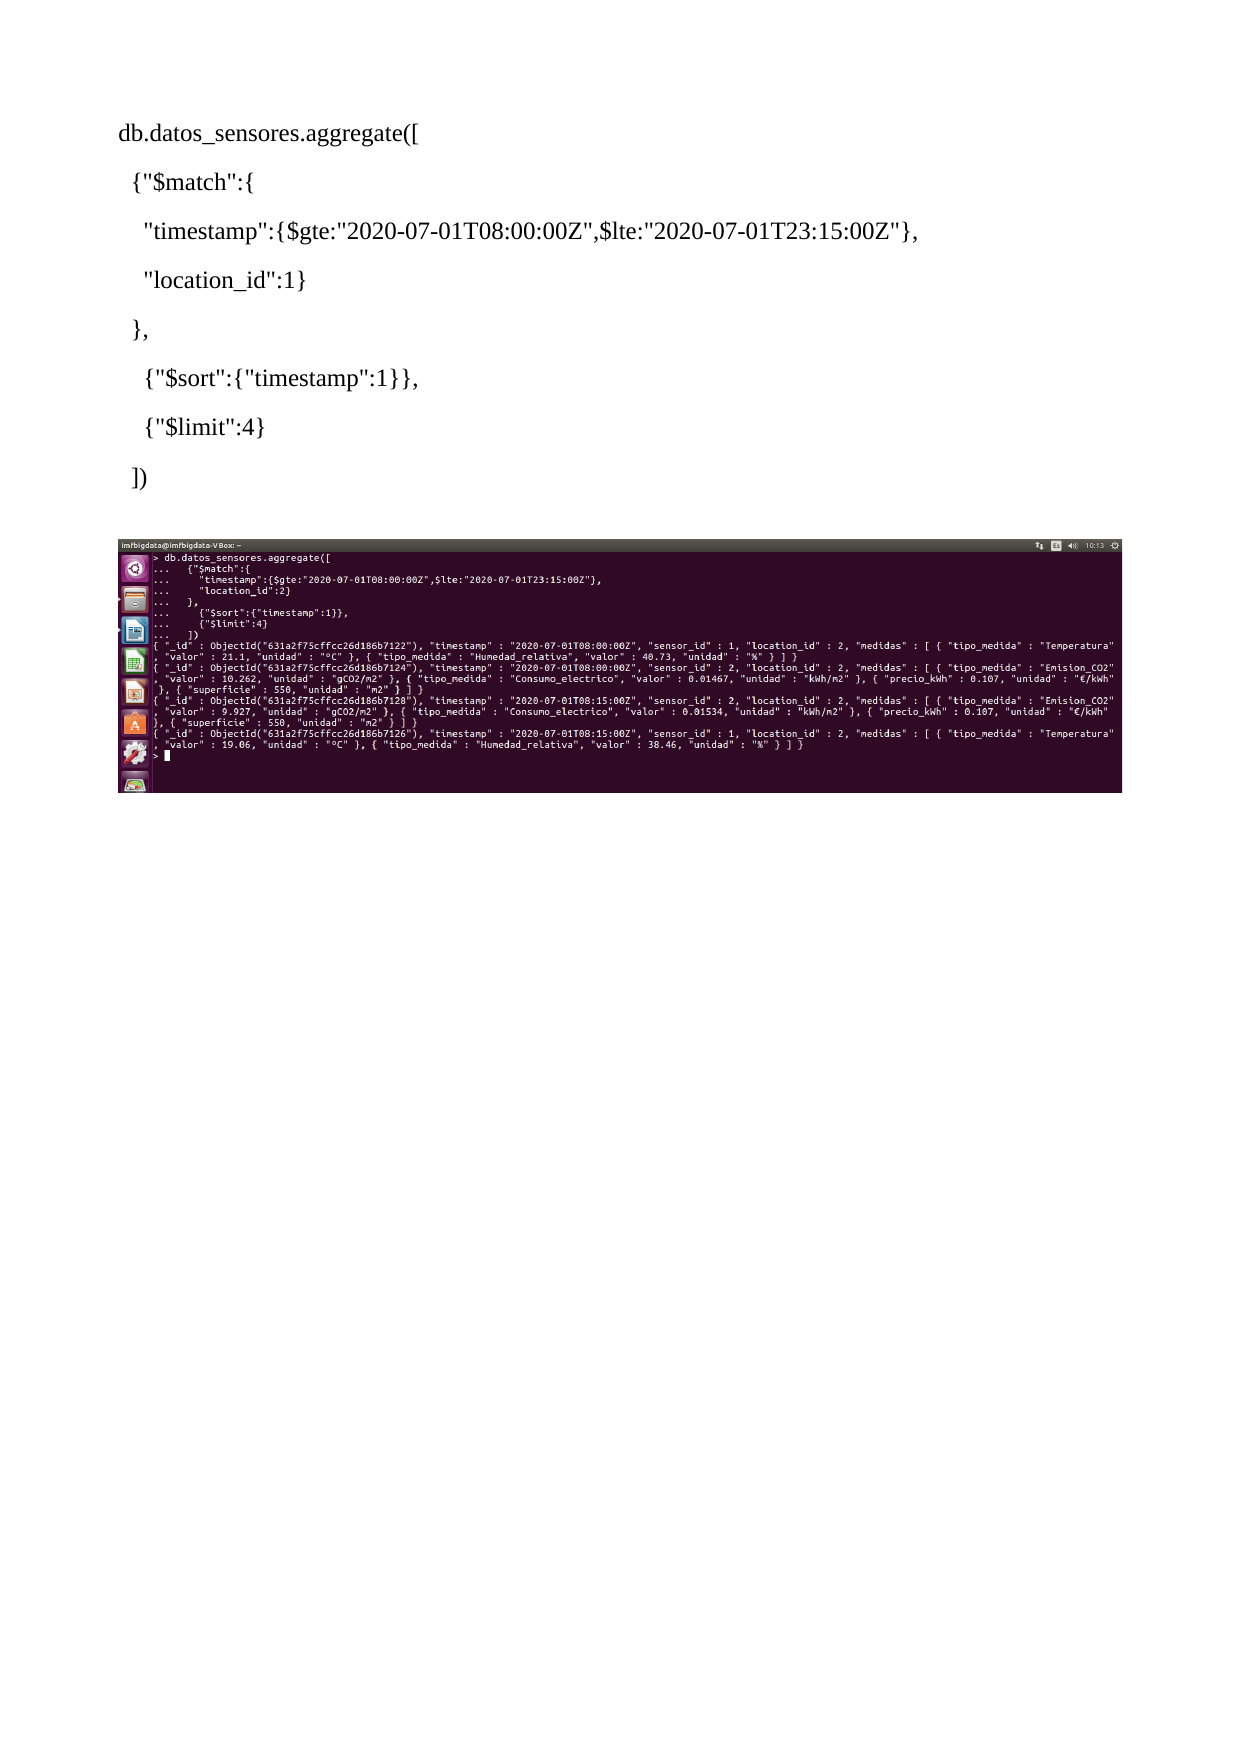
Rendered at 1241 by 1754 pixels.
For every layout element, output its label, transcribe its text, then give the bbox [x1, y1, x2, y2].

text {"$match":{ [118, 167, 1122, 196]
text }, [118, 314, 1122, 343]
text "location_id":1} [118, 265, 1122, 294]
text ]) [118, 462, 1122, 490]
text db.datos_sensores.aggregate([ [118, 118, 1122, 147]
text {"$limit":4} [118, 412, 1122, 441]
text "timestamp":{$gte:"2020-07-01T08:00:00Z",$lte:"2020-07-01T23:15:00Z"}, [118, 216, 1122, 245]
text {"$sort":{"timestamp":1}}, [118, 363, 1122, 392]
